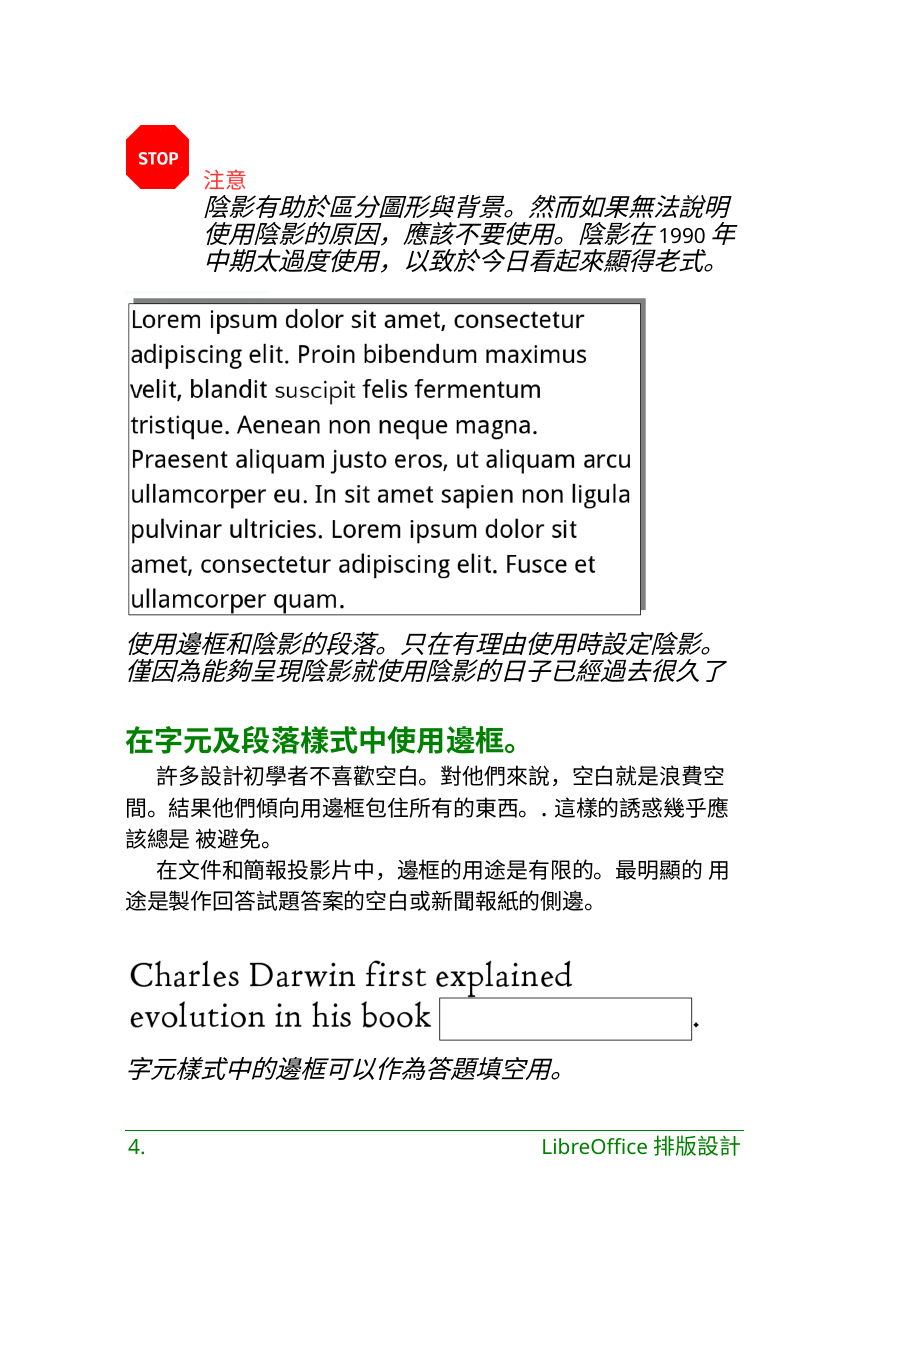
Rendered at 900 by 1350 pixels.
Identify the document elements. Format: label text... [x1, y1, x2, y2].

subtitle 在字元及段落樣式中使用邊框。 [125, 717, 744, 760]
picture [125, 957, 709, 1047]
list 注意 [125, 125, 744, 195]
table_header [125, 292, 744, 624]
picture [125, 291, 650, 622]
text 陰影有助於區分圖形與背景。然而如果無法說明使用陰影的原因，應該不要使用。陰影在1990年中期太過度使用，以致於今日看起來顯得老式。 [203, 195, 744, 276]
table_cell 使用邊框和陰影的段落。只在有理由使用時設定陰影。僅因為能夠呈現陰影就使用陰影的日子已經過去很久了 [125, 624, 744, 686]
text 在文件和簡報投影片中，邊框的用途是有限的。最明顯的 用途是製作回答試題答案的空白或新聞報紙的側邊。 [125, 853, 744, 916]
picture [126, 125, 189, 189]
text 許多設計初學者不喜歡空白。對他們來說，空白就是浪費空間。結果他們傾向用邊框包住所有的東西。. 這樣的誘惑幾乎應該總是 被避免。 [125, 760, 744, 853]
table_cell 字元樣式中的邊框可以作為答題填空用。 [125, 1049, 744, 1084]
